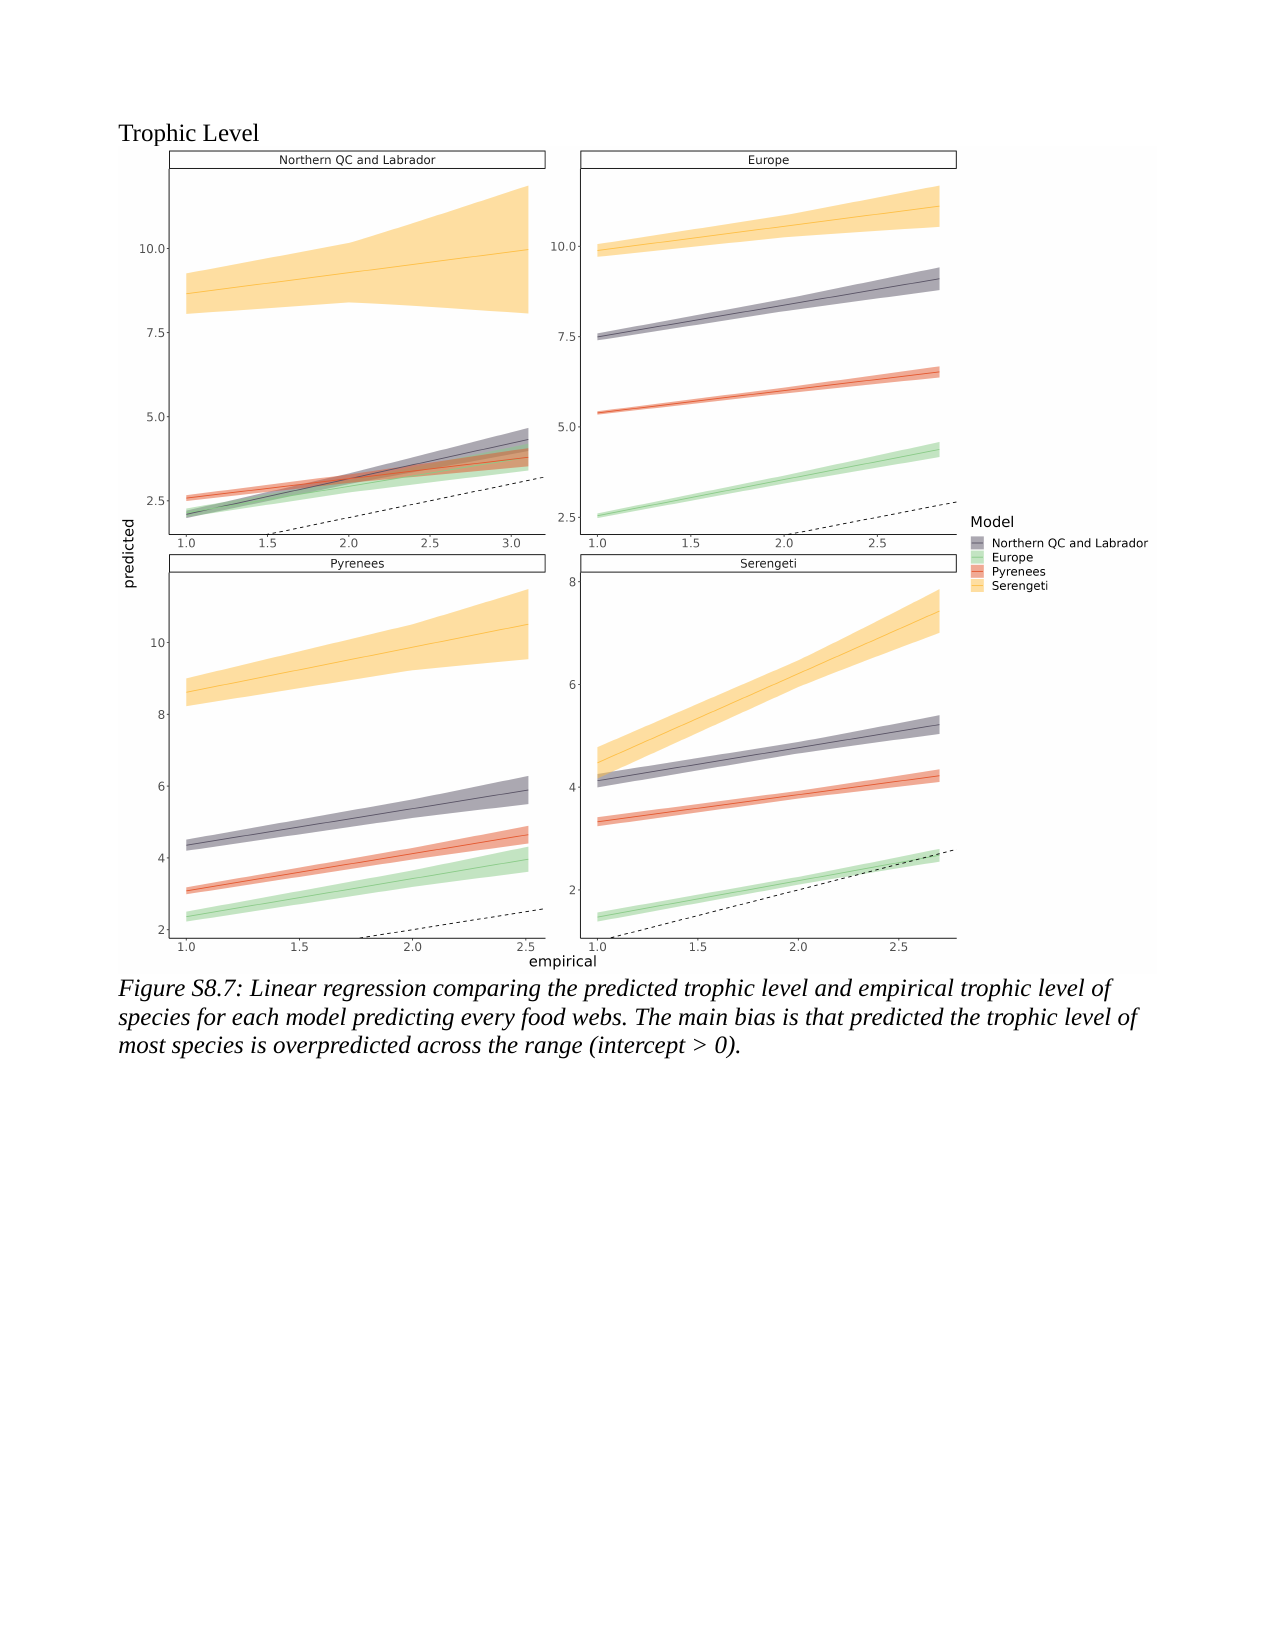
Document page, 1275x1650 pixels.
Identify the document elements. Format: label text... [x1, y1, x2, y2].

text Figure S8.7: Linear regression comparing the predicted trophic level and empirical trophic level of species for each model predicting every food webs. The main bias is that predicted the trophic level of most species is overpredicted across the range (intercept > 0). [118, 974, 1157, 1059]
text Trophic Level [118, 118, 1157, 146]
picture [118, 146, 1157, 974]
